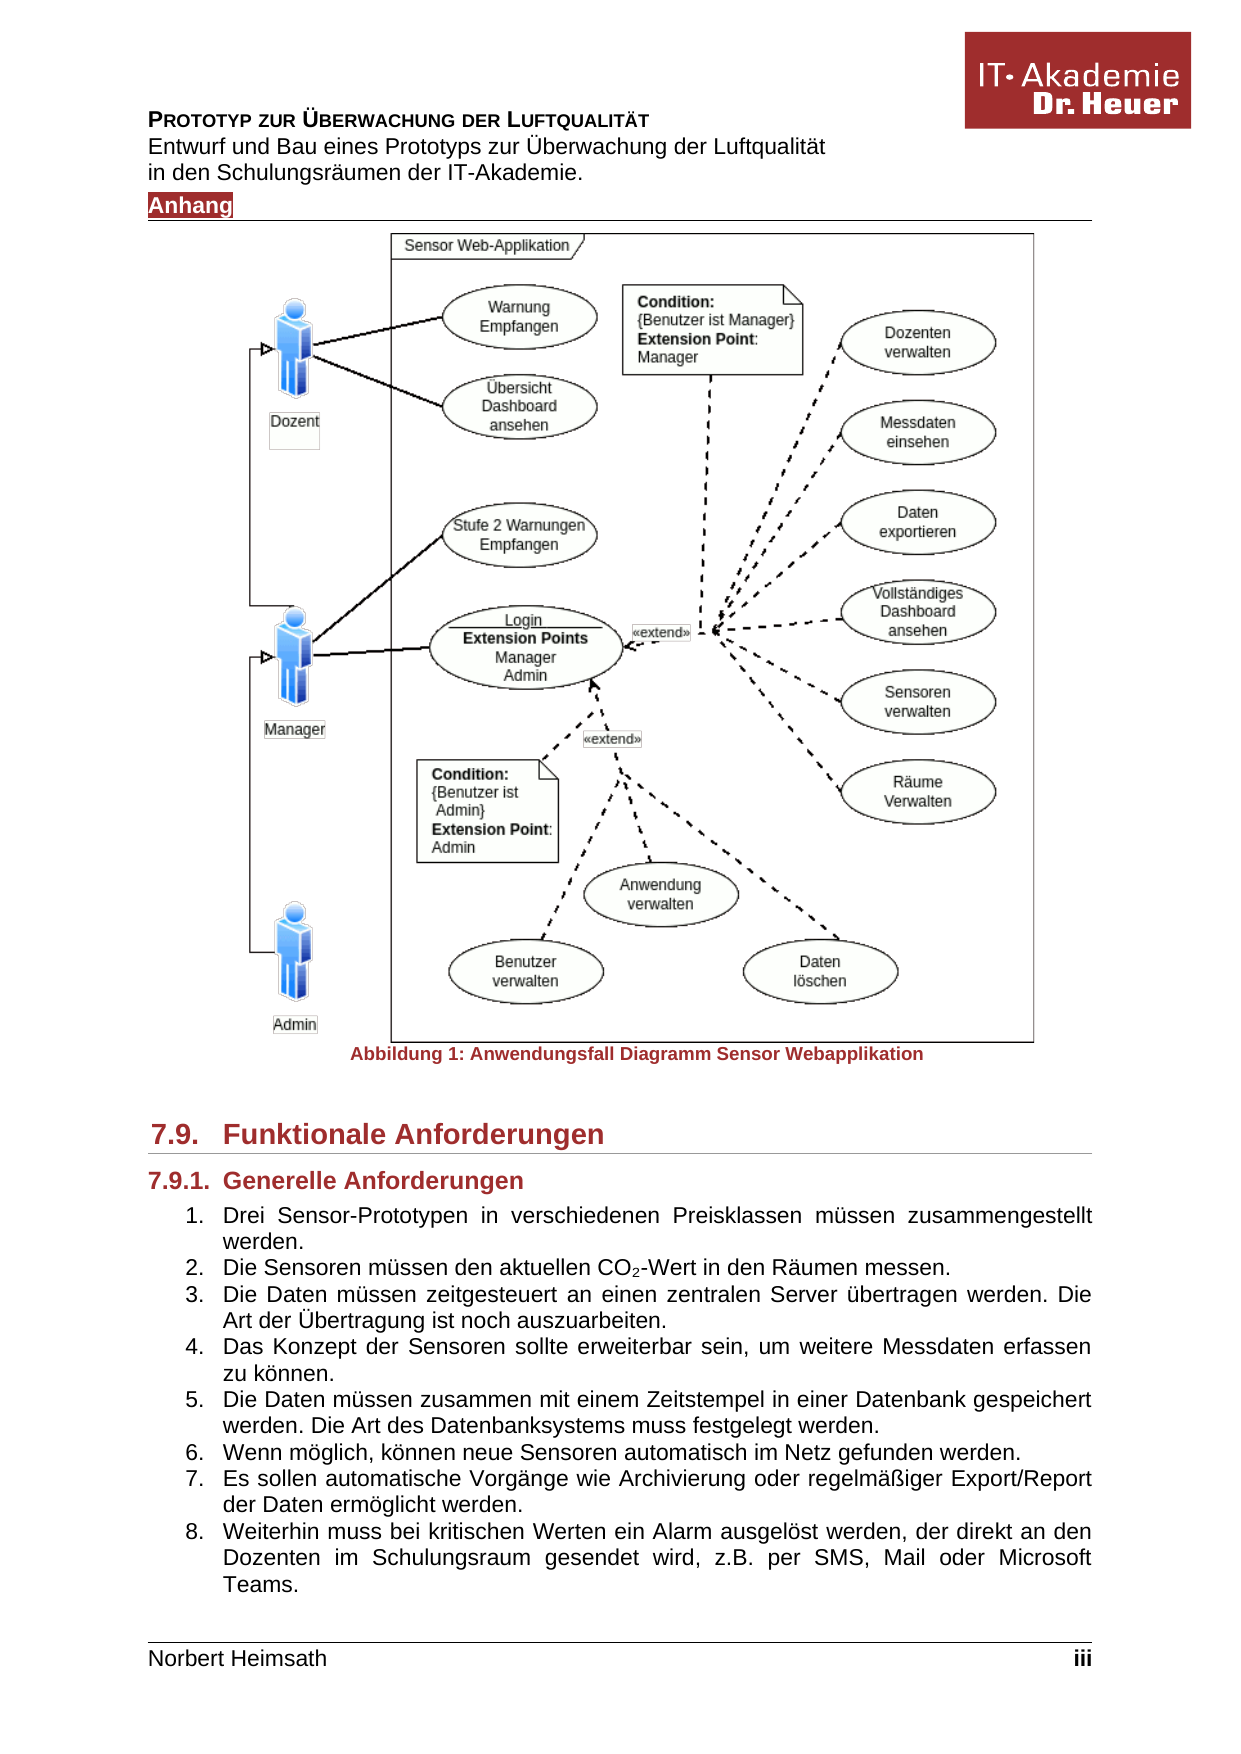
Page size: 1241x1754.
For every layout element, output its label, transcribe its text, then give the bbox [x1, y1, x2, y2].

list Die Daten müssen zeitgesteuert an einen zentralen Server übertragen werden. Die Art der Übertragung ist noch auszuarbeiten. [185, 1281, 1092, 1333]
picture [240, 233, 1035, 1043]
list Drei Sensor-Prototypen in verschiedenen Preisklassen müssen zusammengestellt werden. [185, 1202, 1092, 1254]
text Abbildung 1: Anwendungsfall Diagramm Sensor Webapplikation [240, 1043, 1034, 1064]
list Das Konzept der Sensoren sollte erweiterbar sein, um weitere Messdaten erfassen zu können. [185, 1333, 1092, 1386]
subtitle Generelle Anforderungen [148, 1166, 1092, 1195]
list Wenn möglich, können neue Sensoren automatisch im Netz gefunden werden. [185, 1439, 1092, 1465]
list Weiterhin muss bei kritischen Werten ein Alarm ausgelöst werden, der direkt an den Dozenten im Schulungsraum gesendet wird, z.B. per SMS, Mail oder Microsoft Teams. [185, 1518, 1092, 1597]
list Es sollen automatische Vorgänge wie Archivierung oder regelmäßiger Export/Report der Daten ermöglicht werden. [185, 1465, 1092, 1518]
list Die Daten müssen zusammen mit einem Zeitstempel in einer Datenbank gespeichert werden. Die Art des Datenbanksystems muss festgelegt werden. [185, 1386, 1092, 1439]
list Die Sensoren müssen den aktuellen CO₂-Wert in den Räumen messen. [185, 1254, 1092, 1281]
subtitle Funktionale Anforderungen [148, 1114, 1092, 1153]
